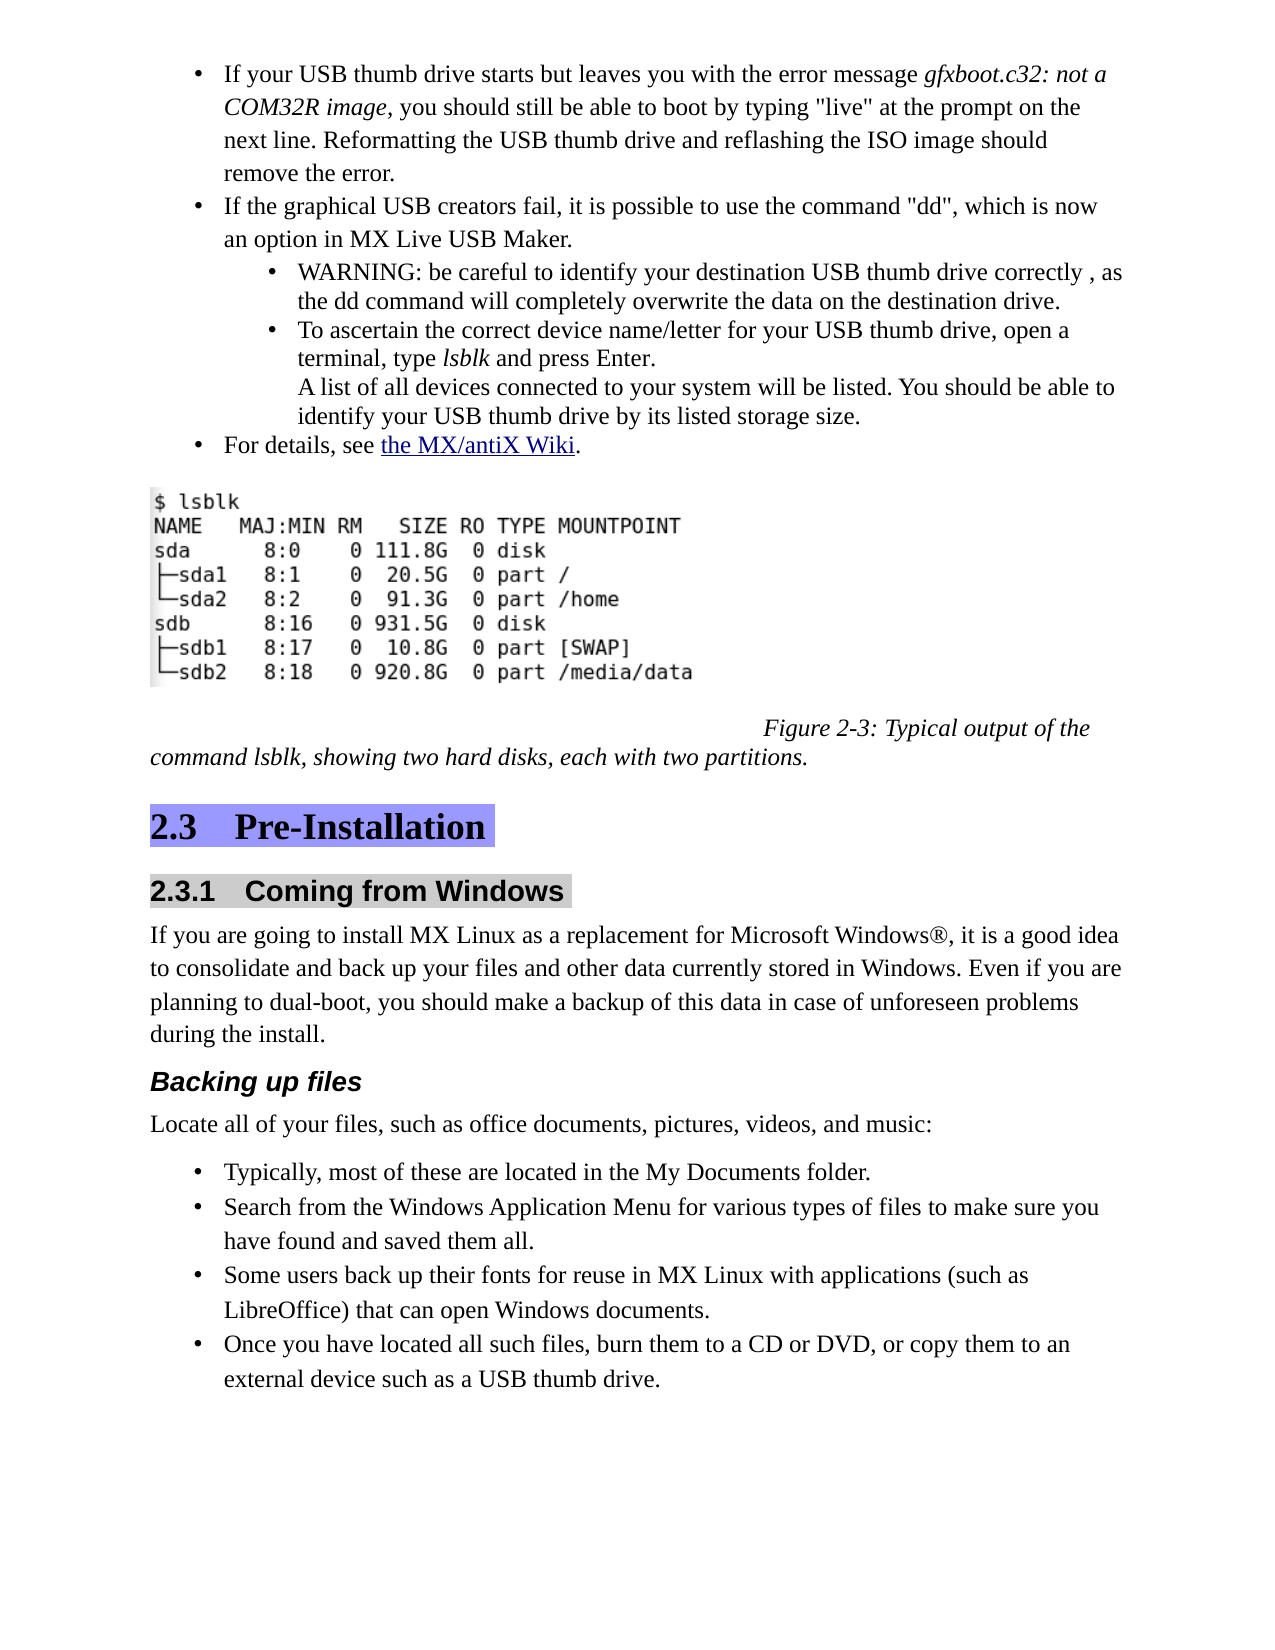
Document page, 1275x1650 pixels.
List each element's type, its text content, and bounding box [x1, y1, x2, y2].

subtitle 2.3 Pre-Installation [495, 804, 1125, 847]
list Some users back up their fonts for reuse in MX Linux with applications (such as LibreOffice) that can open Windows documents. [193, 1261, 1125, 1324]
list If your USB thumb drive starts but leaves you with the error message gfxboot.c32: not a COM32R image, you should still be able to boot by typing "live" at the prompt on the next line. Reformatting the USB thumb drive and reflashing the ISO image should remove the error. [194, 59, 1125, 187]
text If you are going to install MX Linux as a replacement for Microsoft Windows®, it is a good idea to consolidate and back up your files and other data currently stored in Windows. Even if you are planning to dual-boot, you should make a backup of this data in case of unforeseen problems during the install. [150, 921, 1125, 1048]
list For details, see the MX/antiX Wiki. [194, 430, 1125, 458]
list If the graphical USB creators fail, it is possible to use the command "dd", which is now an option in MX Live USB Maker. [194, 191, 1125, 253]
subtitle Backing up files [150, 1065, 1125, 1097]
subtitle 2.3.1 Coming from Windows [572, 874, 1125, 908]
picture [150, 487, 763, 687]
text Figure 2-3: Typical output of the command lsblk, showing two hard disks, each with two partitions. [150, 713, 1125, 771]
text Locate all of your files, such as office documents, pictures, videos, and music: [150, 1109, 1125, 1138]
list Once you have located all such files, burn them to a CD or DVD, or copy them to an external device such as a USB thumb drive. [193, 1329, 1125, 1393]
list WARNING: be careful to identify your destination USB thumb drive correctly , as the dd command will completely overwrite the data on the destination drive. [268, 257, 1125, 315]
list Search from the Windows Application Menu for various types of files to make sure you have found and saved them all. [193, 1192, 1125, 1255]
list Typically, most of these are located in the My Documents folder. [193, 1157, 1125, 1186]
list To ascertain the correct device name/letter for your USB thumb drive, open a terminal, type lsblk and press Enter. A list of all devices connected to your system will be listed. You should be able to identify your USB thumb drive by its listed storage size. [268, 315, 1125, 430]
